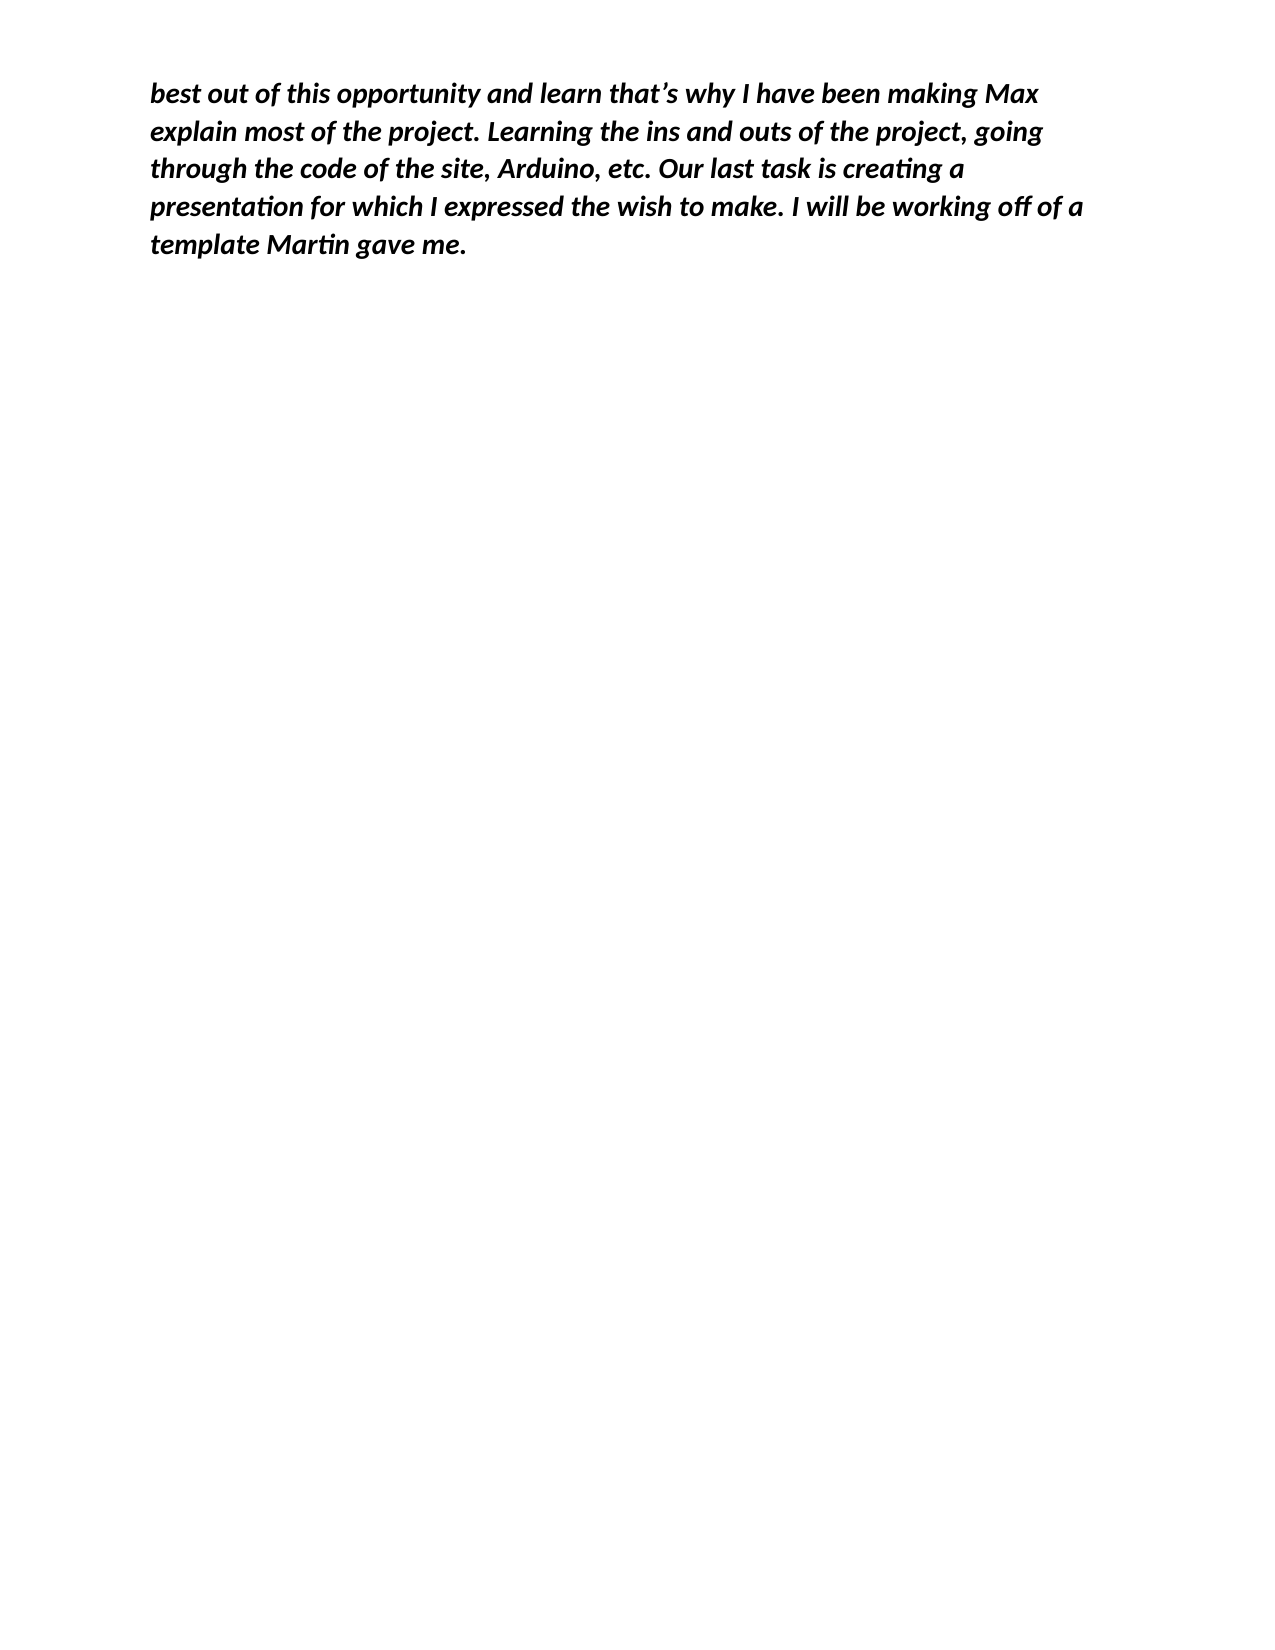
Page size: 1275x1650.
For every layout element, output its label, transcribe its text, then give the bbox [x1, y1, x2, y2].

text best out of this opportunity and learn that’s why I have been making Max explain most of the project. Learning the ins and outs of the project, going through the code of the site, Arduino, etc. Our last task is creating a presentation for which I expressed the wish to make. I will be working off of a template Martin gave me. [150, 75, 1125, 261]
